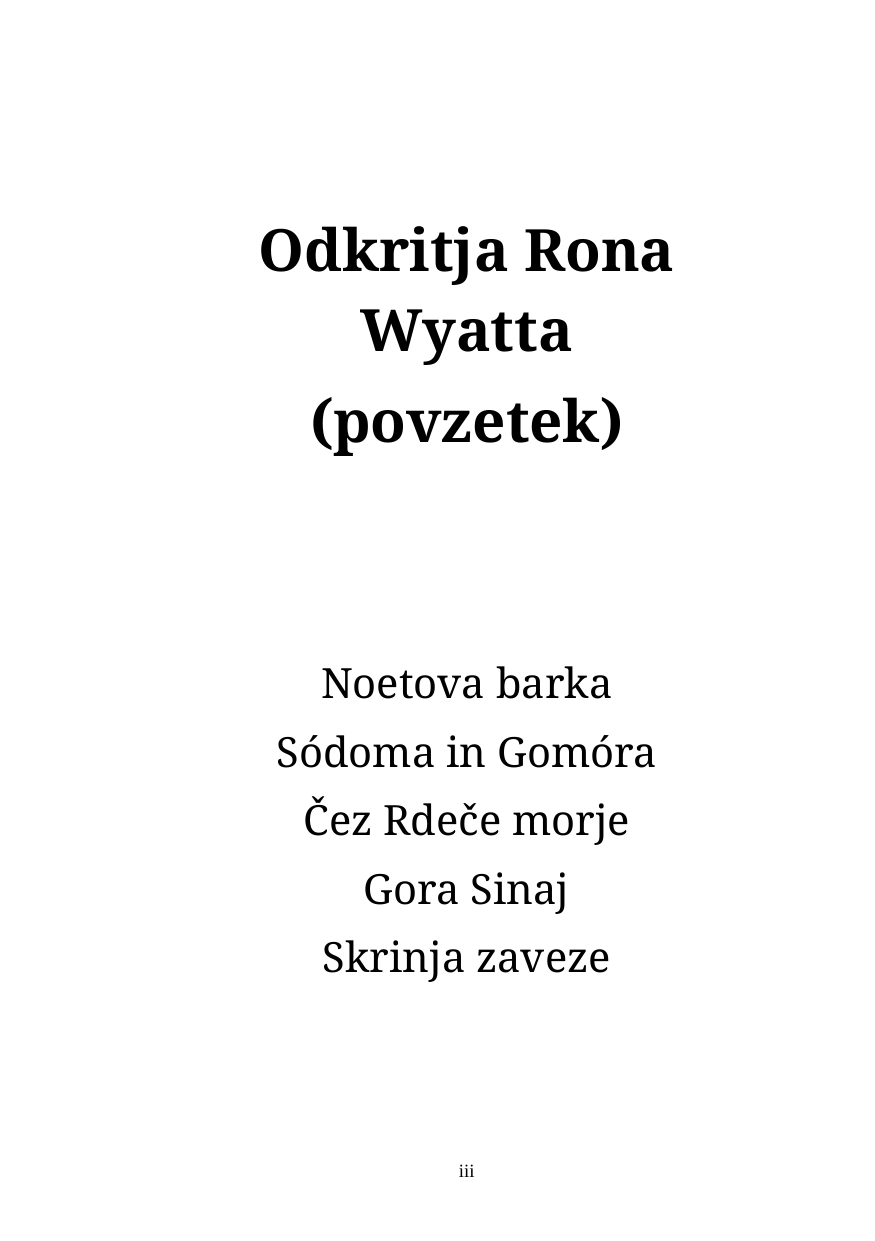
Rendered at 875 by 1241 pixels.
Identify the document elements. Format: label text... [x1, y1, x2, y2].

text Gora Sinaj [159, 859, 774, 916]
text Čez Rdeče morje [159, 791, 774, 848]
text Skrinja zaveze [159, 928, 774, 985]
text Sódoma in Gomóra [159, 722, 774, 779]
text Noetova barka [159, 654, 774, 711]
text Odkritja Rona Wyatta [159, 209, 774, 368]
text (povzetek) [159, 380, 774, 459]
